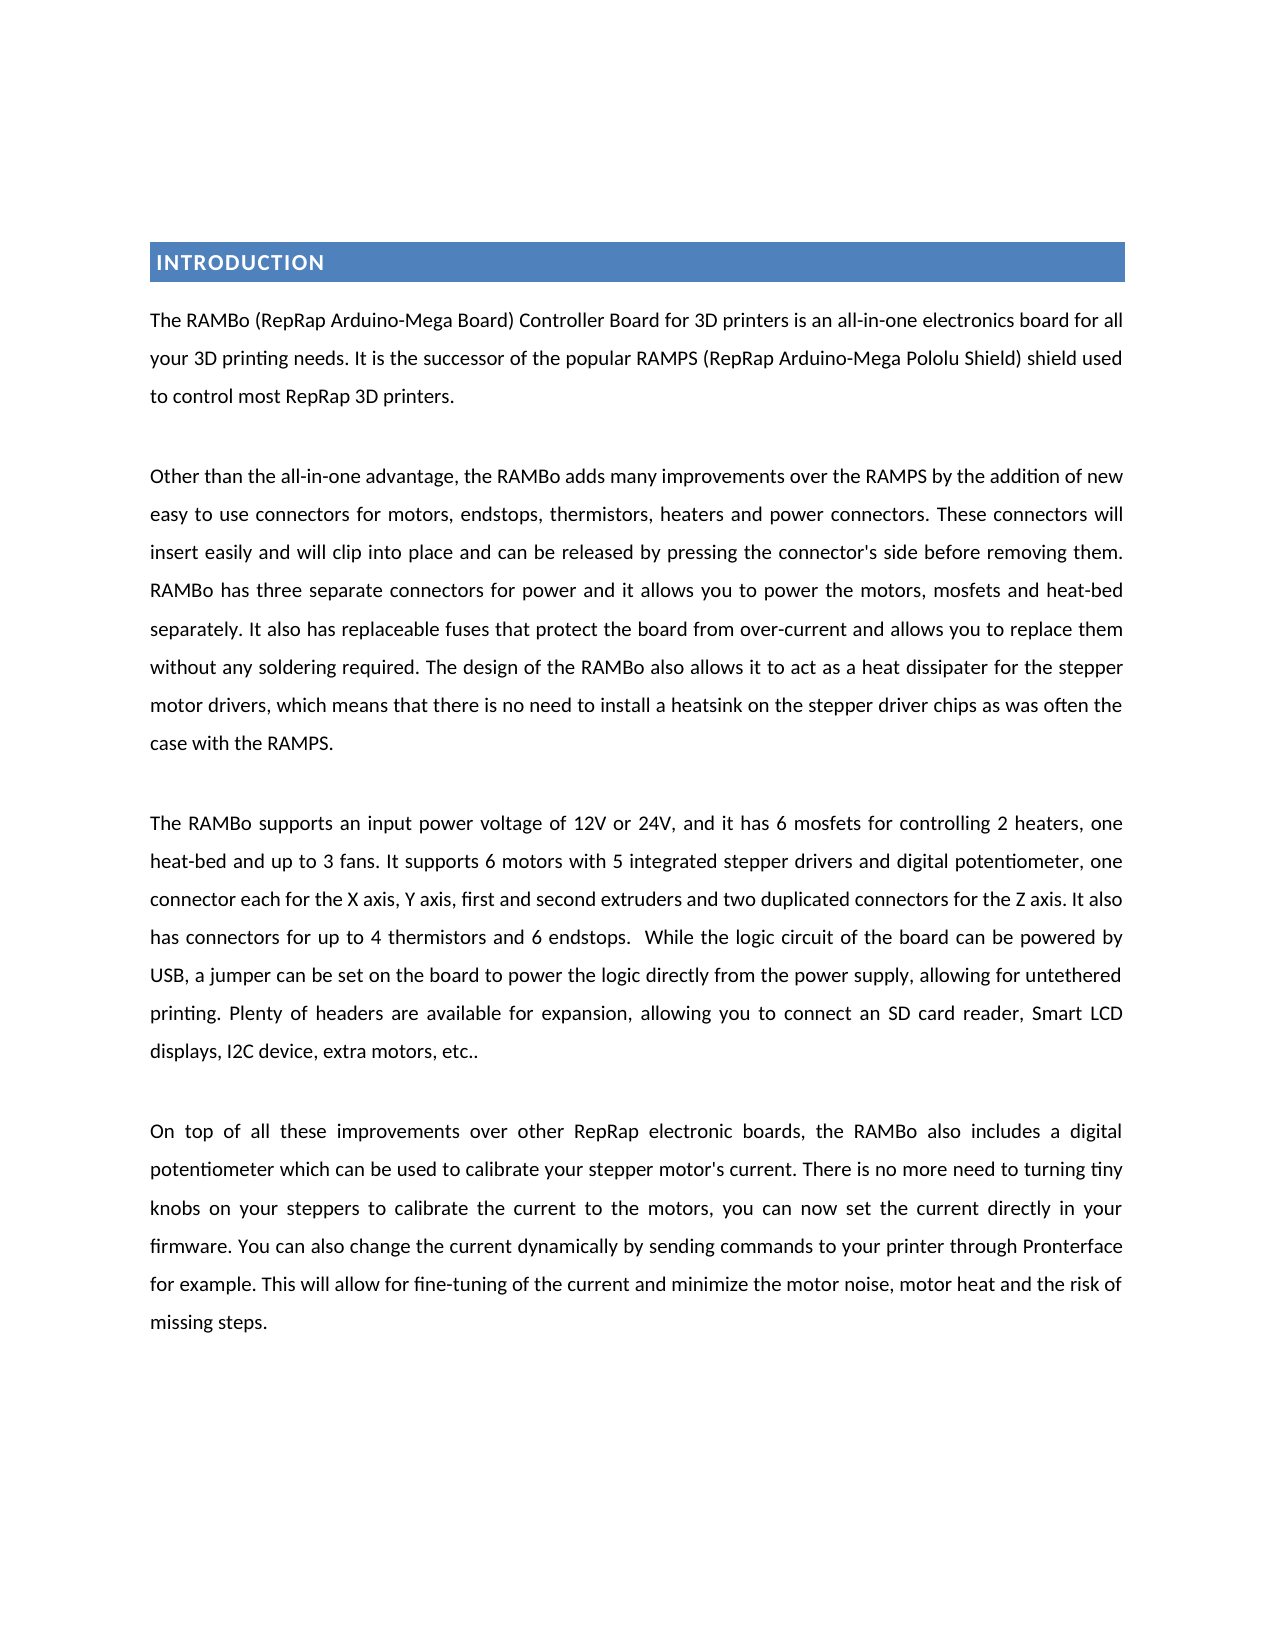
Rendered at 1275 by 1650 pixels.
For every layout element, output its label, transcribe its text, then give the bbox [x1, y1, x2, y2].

text The RAMBo supports an input power voltage of 12V or 24V, and it has 6 mosfets for controlling 2 heaters, one heat-bed and up to 3 fans. It supports 6 motors with 5 integrated stepper drivers and digital potentiometer, one connector each for the X axis, Y axis, first and second extruders and two duplicated connectors for the Z axis. It also has connectors for up to 4 thermistors and 6 endstops. While the logic circuit of the board can be powered by USB, a jumper can be set on the board to power the logic directly from the power supply, allowing for untethered printing. Plenty of headers are available for expansion, allowing you to connect an SD card reader, Smart LCD displays, I2C device, extra motors, etc.. [150, 810, 1125, 1064]
text Other than the all-in-one advantage, the RAMBo adds many improvements over the RAMPS by the addition of new easy to use connectors for motors, endstops, thermistors, heaters and power connectors. These connectors will insert easily and will clip into place and can be released by pressing the connector's side before removing them. RAMBo has three separate connectors for power and it allows you to power the motors, mosfets and heat-bed separately. It also has replaceable fuses that protect the board from over-current and allows you to replace them without any soldering required. The design of the RAMBo also allows it to act as a heat dissipater for the stepper motor drivers, which means that there is no need to install a heatsink on the stepper driver chips as was often the case with the RAMPS. [150, 463, 1125, 756]
text On top of all these improvements over other RepRap electronic boards, the RAMBo also includes a digital potentiometer which can be used to calibrate your stepper motor's current. There is no more need to turning tiny knobs on your steppers to calibrate the current to the motors, you can now set the current directly in your firmware. You can also change the current dynamically by sending commands to your printer through Pronterface for example. This will allow for fine-tuning of the current and minimize the motor noise, motor heat and the risk of missing steps. [150, 1118, 1125, 1334]
text The RAMBo (RepRap Arduino-Mega Board) Controller Board for 3D printers is an all-in-one electronics board for all your 3D printing needs. It is the successor of the popular RAMPS (RepRap Arduino-Mega Pololu Shield) shield used to control most RepRap 3D printers. [150, 307, 1125, 409]
subtitle Introduction [156, 248, 1119, 276]
